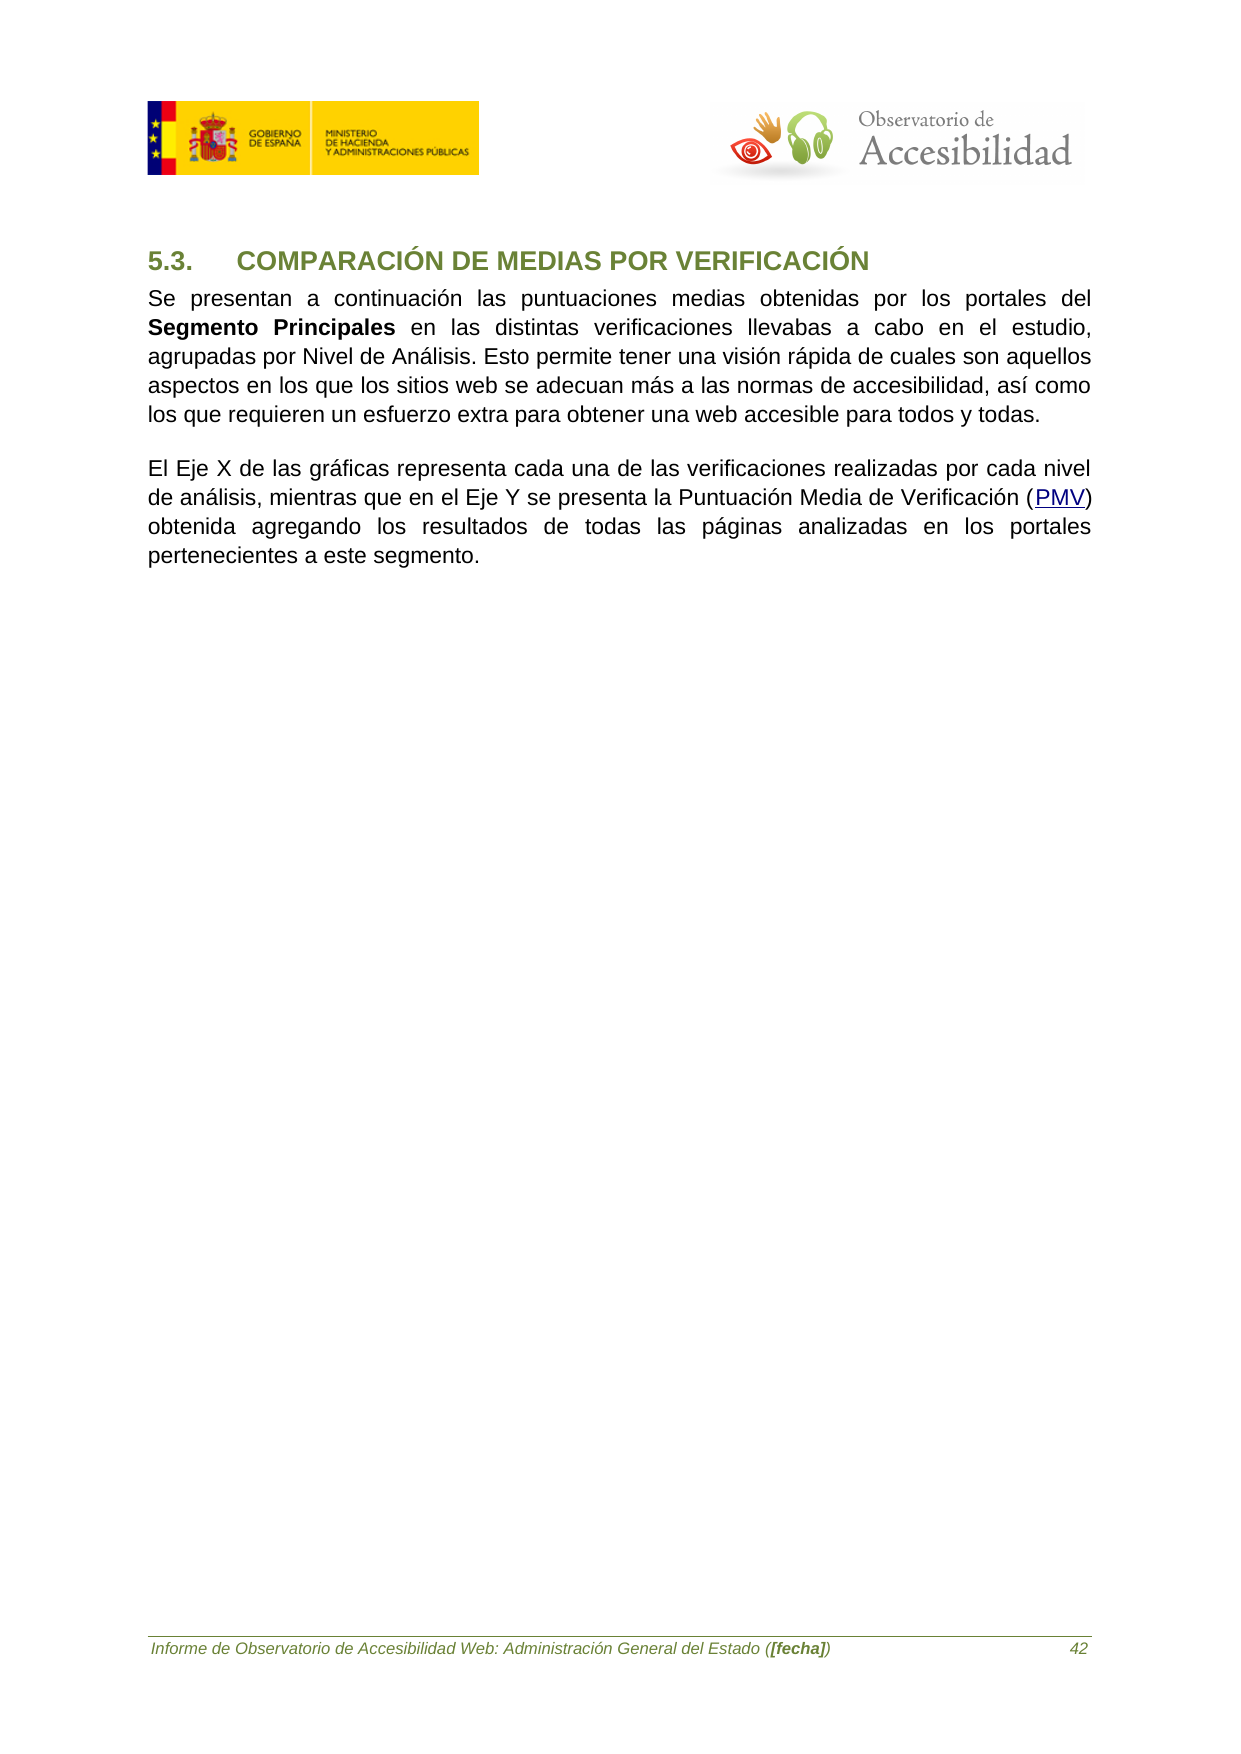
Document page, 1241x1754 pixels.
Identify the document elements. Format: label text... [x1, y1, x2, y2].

text El Eje X de las gráficas representa cada una de las verificaciones realizadas por cada nivel de análisis, mientras que en el Eje Y se presenta la Puntuación Media de Verificación (PMV) obtenida agregando los resultados de todas las páginas analizadas en los portales pertenecientes a este segmento. [148, 455, 1092, 568]
subtitle Comparación de medias por verificación [148, 245, 1092, 276]
picture [710, 102, 1086, 185]
text Se presentan a continuación las puntuaciones medias obtenidas por los portales del Segmento Principales en las distintas verificaciones llevabas a cabo en el estudio, agrupadas por Nivel de Análisis. Esto permite tener una visión rápida de cuales son aquellos aspectos en los que los sitios web se adecuan más a las normas de accesibilidad, así como los que requieren un esfuerzo extra para obtener una web accesible para todos y todas. [148, 285, 1092, 427]
picture [147, 101, 479, 175]
